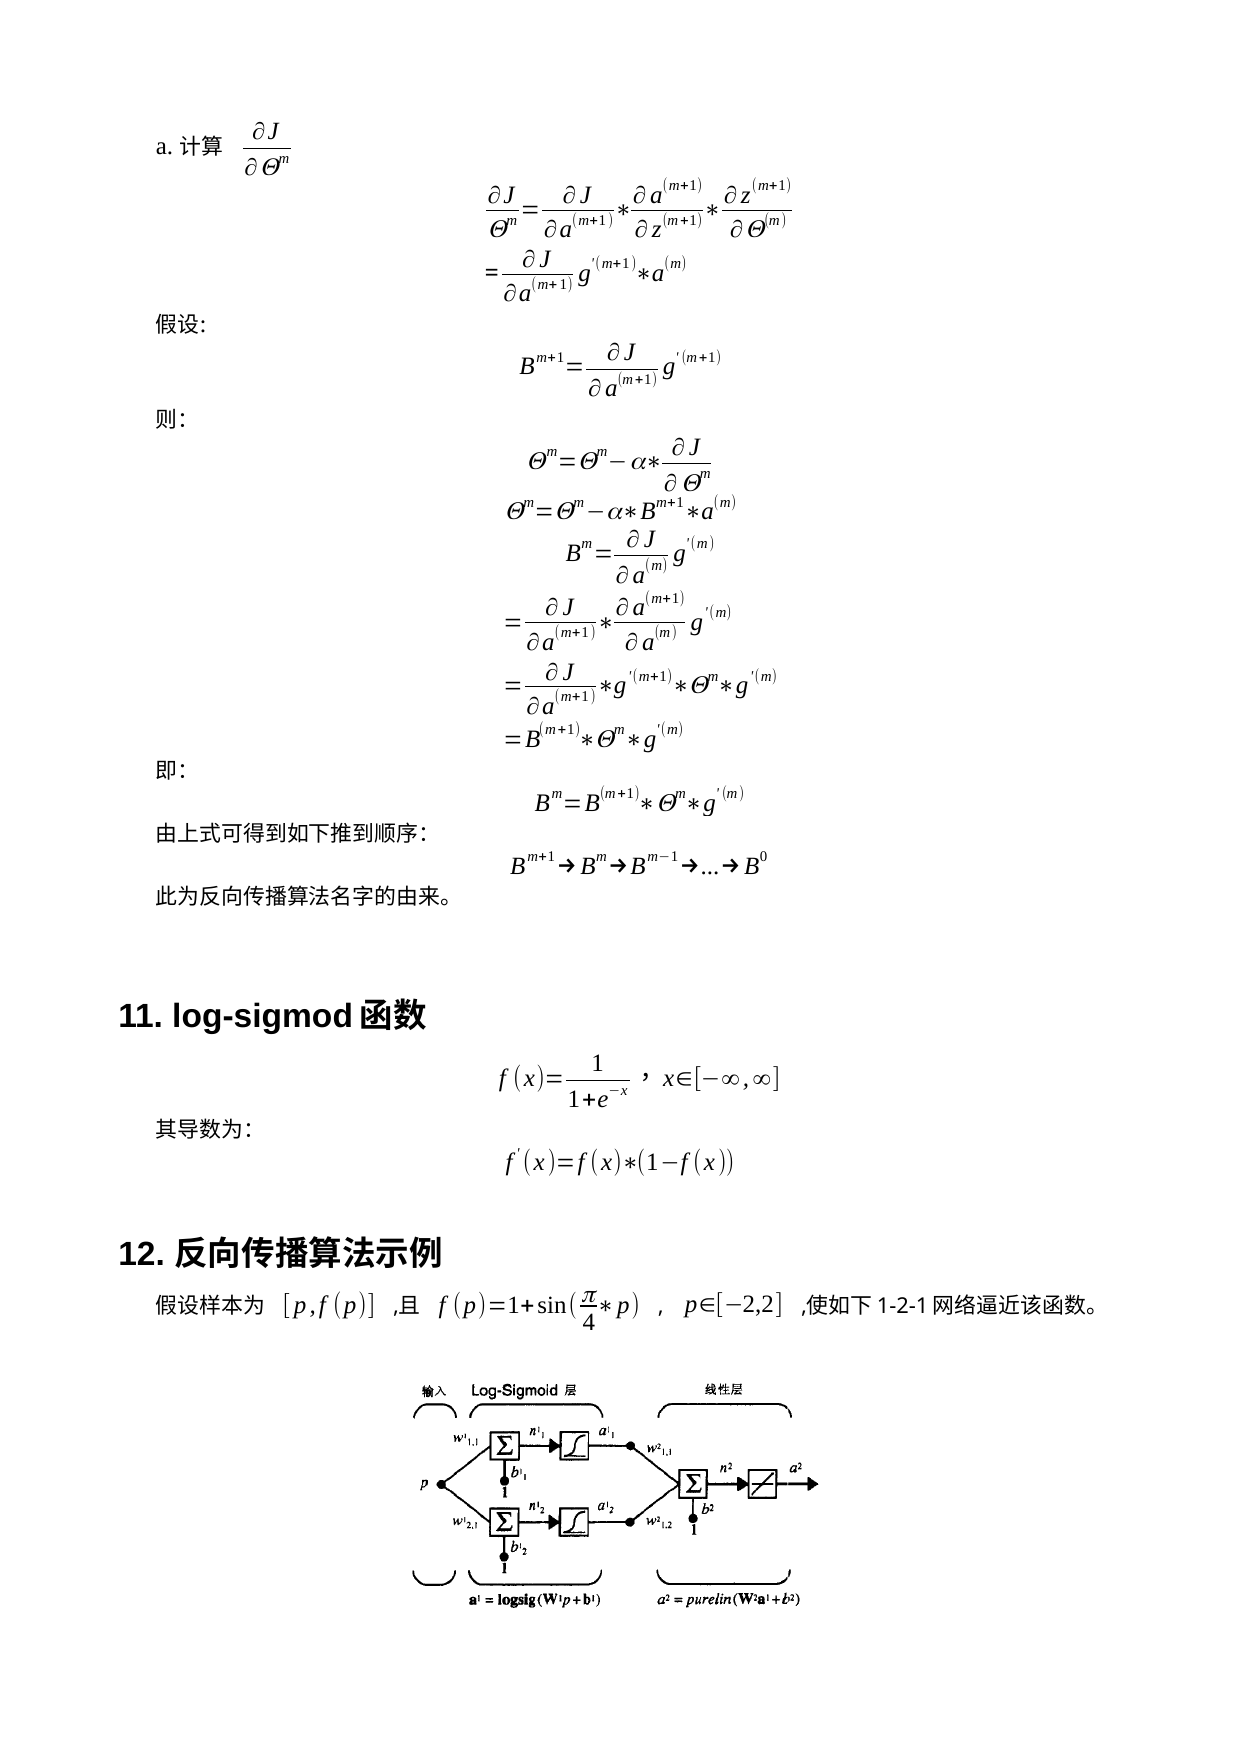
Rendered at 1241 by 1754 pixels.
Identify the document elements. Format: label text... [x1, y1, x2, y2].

text 此为反向传播算法名字的由来。 [118, 879, 1122, 911]
text 由上式可得到如下推到顺序： [118, 816, 1122, 848]
text 其导数为： [118, 1112, 1122, 1144]
text 假设样本为,且,,使如下1-2-1网络逼近该函数。 [118, 1288, 1122, 1336]
text 则： [118, 402, 1122, 433]
text 假设: [118, 307, 1122, 339]
subtitle 12. 反向传播算法示例 [118, 1227, 1122, 1275]
picture [566, 1365, 859, 1624]
text a. 计算 [118, 118, 1122, 177]
text 即： [118, 753, 1122, 784]
subtitle 11. log-sigmod函数 [118, 989, 1122, 1037]
